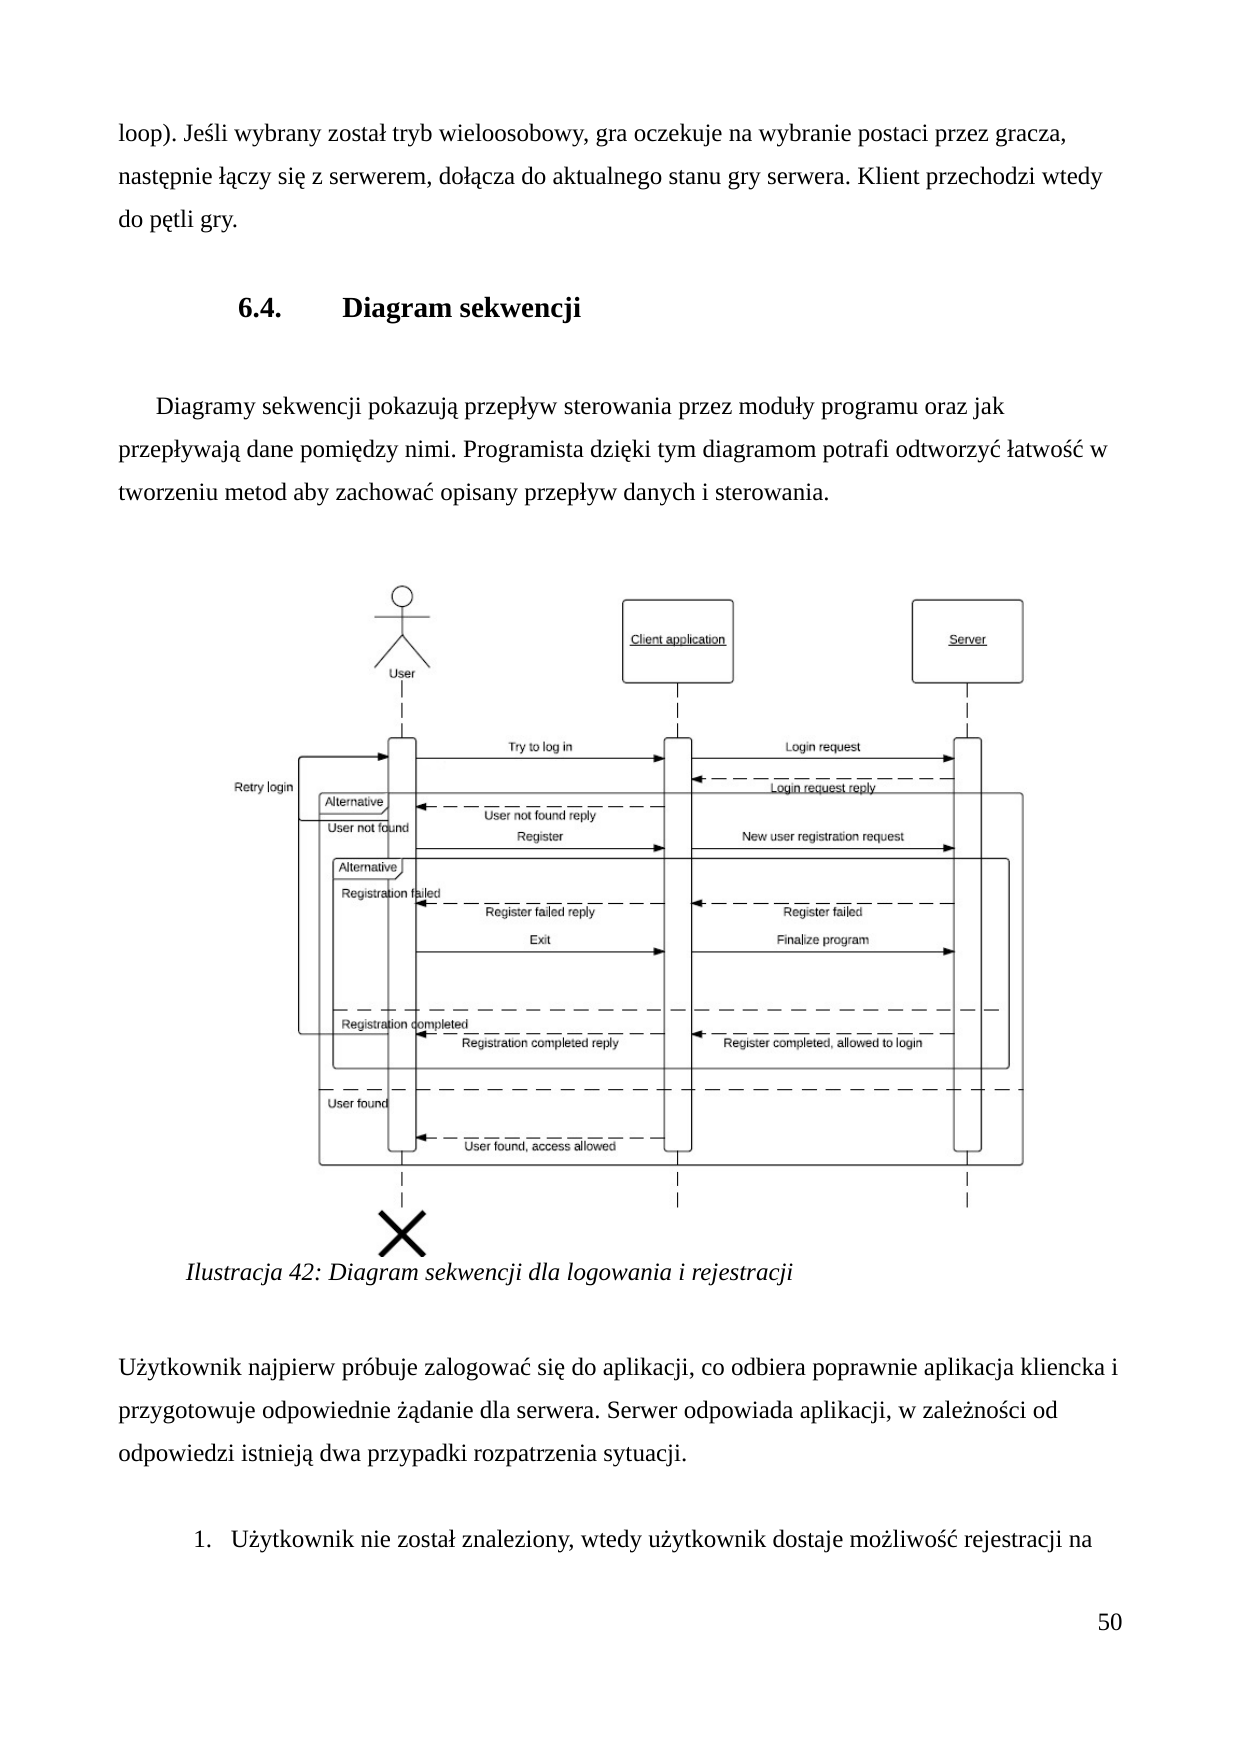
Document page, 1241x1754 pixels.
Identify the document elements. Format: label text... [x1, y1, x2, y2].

list Użytkownik nie został znaleziony, wtedy użytkownik dostaje możliwość rejestracji na [193, 1524, 1122, 1553]
list Diagram sekwencji [231, 291, 1122, 324]
text loop). Jeśli wybrany został tryb wieloosobowy, gra oczekuje na wybranie postaci przez gracza, następnie łączy się z serwerem, dołącza do aktualnego stanu gry serwera. Klient przechodzi wtedy do pętli gry. [118, 118, 1122, 233]
picture [213, 563, 1027, 1257]
text Ilustracja 42: Diagram sekwencji dla logowania i rejestracji [186, 576, 1055, 1286]
text Użytkownik najpierw próbuje zalogować się do aplikacji, co odbiera poprawnie aplikacja kliencka i przygotowuje odpowiednie żądanie dla serwera. Serwer odpowiada aplikacji, w zależności od odpowiedzi istnieją dwa przypadki rozpatrzenia sytuacji. [118, 1352, 1122, 1467]
text Diagramy sekwencji pokazują przepływ sterowania przez moduły programu oraz jak przepływają dane pomiędzy nimi. Programista dzięki tym diagramom potrafi odtworzyć łatwość w tworzeniu metod aby zachować opisany przepływ danych i sterowania. [118, 391, 1122, 506]
